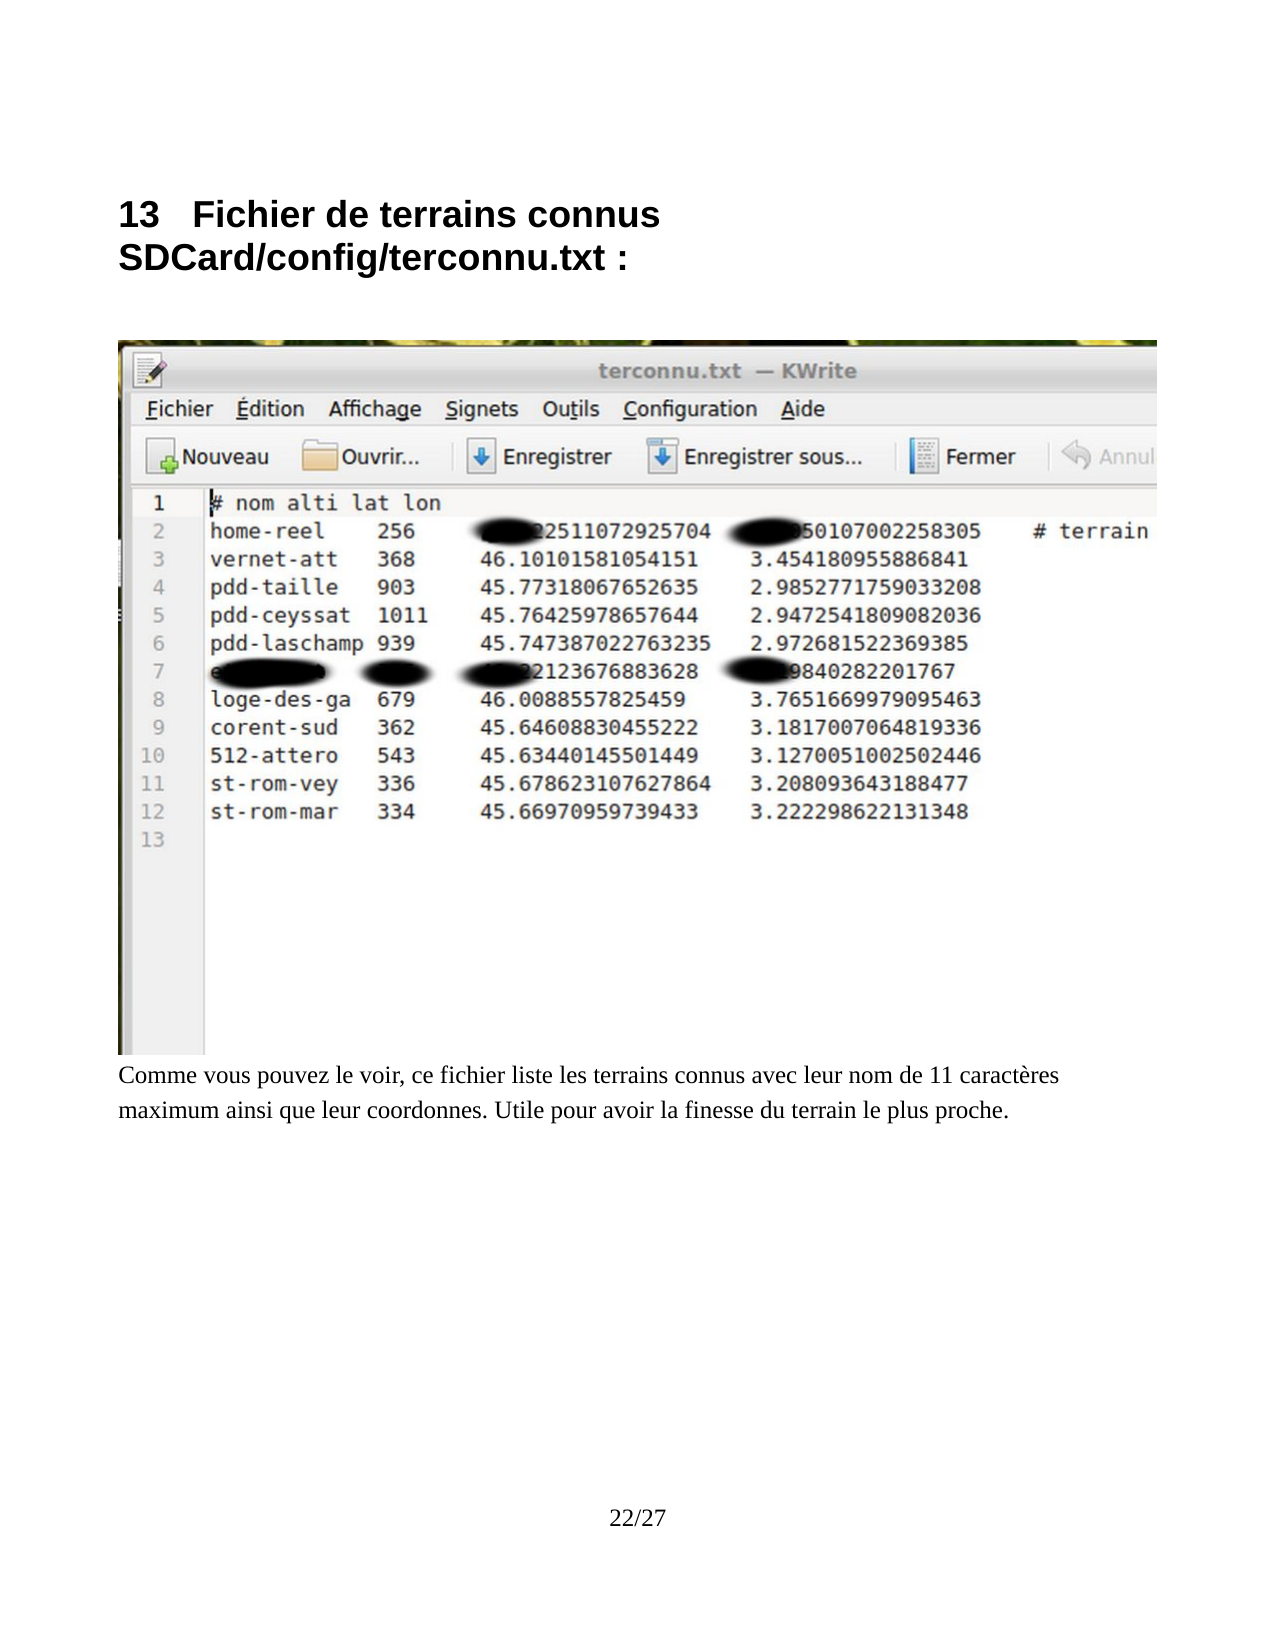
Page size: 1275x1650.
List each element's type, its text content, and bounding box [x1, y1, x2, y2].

subtitle Fichier de terrains connus SDCard/config/terconnu.txt : [118, 192, 1157, 278]
picture [118, 340, 1157, 1055]
text Comme vous pouvez le voir, ce fichier liste les terrains connus avec leur nom de 11 caractères maximum ainsi que leur coordonnes. Utile pour avoir la finesse du terrain le plus proche. [118, 1055, 1157, 1123]
